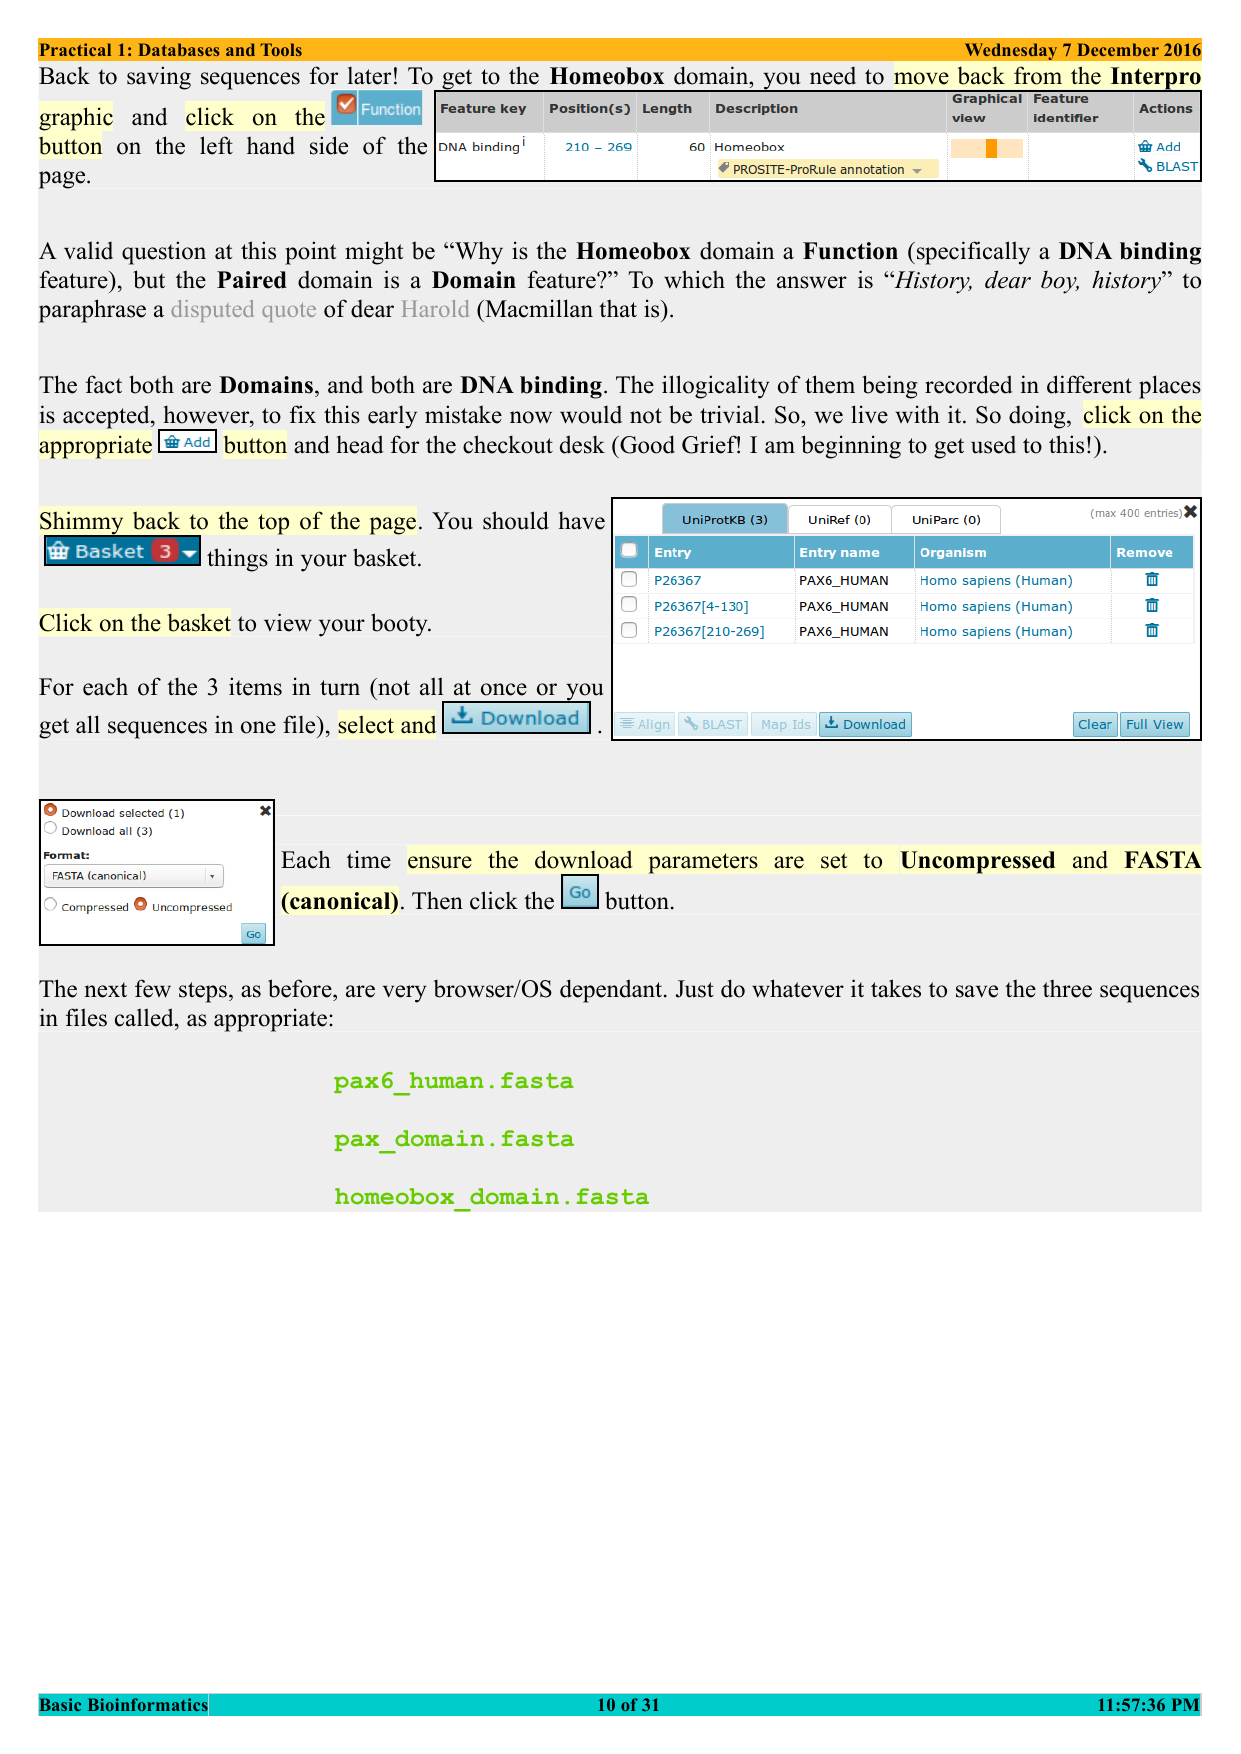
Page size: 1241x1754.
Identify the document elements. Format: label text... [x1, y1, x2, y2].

text The next few steps, as before, are very browser/OS dependant. Just do whatever it takes to save the three sequences in files called, as appropriate: [38, 974, 1202, 1032]
picture [138, 546, 143, 557]
picture [152, 539, 179, 562]
picture [331, 89, 423, 125]
picture [103, 544, 122, 557]
picture [444, 703, 589, 732]
picture [41, 801, 273, 944]
text Each time ensure the download parameters are set to Uncompressed and FASTA (canonical). Then click thebutton. [275, 845, 1202, 915]
text The fact both are Domains, and both are DNA binding. The illogicality of them being recorded in different places is accepted, however, to fix this early mistake now would not be trivial. So, we live with it. So doing, click on the appropriatebutton and head for the checkout desk (Good Grief! I am beginning to get used to this!). [38, 370, 1202, 459]
text For each of the 3 items in turn (not all at once or you get all sequences in one file), select and. [38, 672, 611, 739]
picture [126, 548, 135, 557]
text pax_domain.fasta [38, 1125, 1202, 1154]
picture [46, 541, 70, 559]
picture [183, 551, 196, 557]
picture [613, 499, 1200, 739]
text Click on the basket to view your booty. [38, 607, 611, 636]
picture [436, 92, 1200, 180]
text homeobox_domain.fasta [38, 1183, 1202, 1212]
picture [160, 431, 215, 451]
text A valid question at this point might be “Why is the Homeobox domain a Function (specifically a DNA binding feature), but the Paired domain is a Domain feature?” To which the answer is “History, dear boy, history” to paraphrase a disputed quote of dear Harold (Macmillan that is). [38, 236, 1202, 323]
picture [77, 546, 100, 557]
text pax6_human.fasta [38, 1067, 1202, 1096]
text Shimmy back to the top of the page. You should havethings in your basket. [38, 506, 611, 572]
picture [563, 876, 597, 907]
text Back to saving sequences for later! To get to the Homeobox domain, you need to move back from the Interpro graphic and click on thebutton on the left hand side of the page. [38, 61, 1202, 189]
